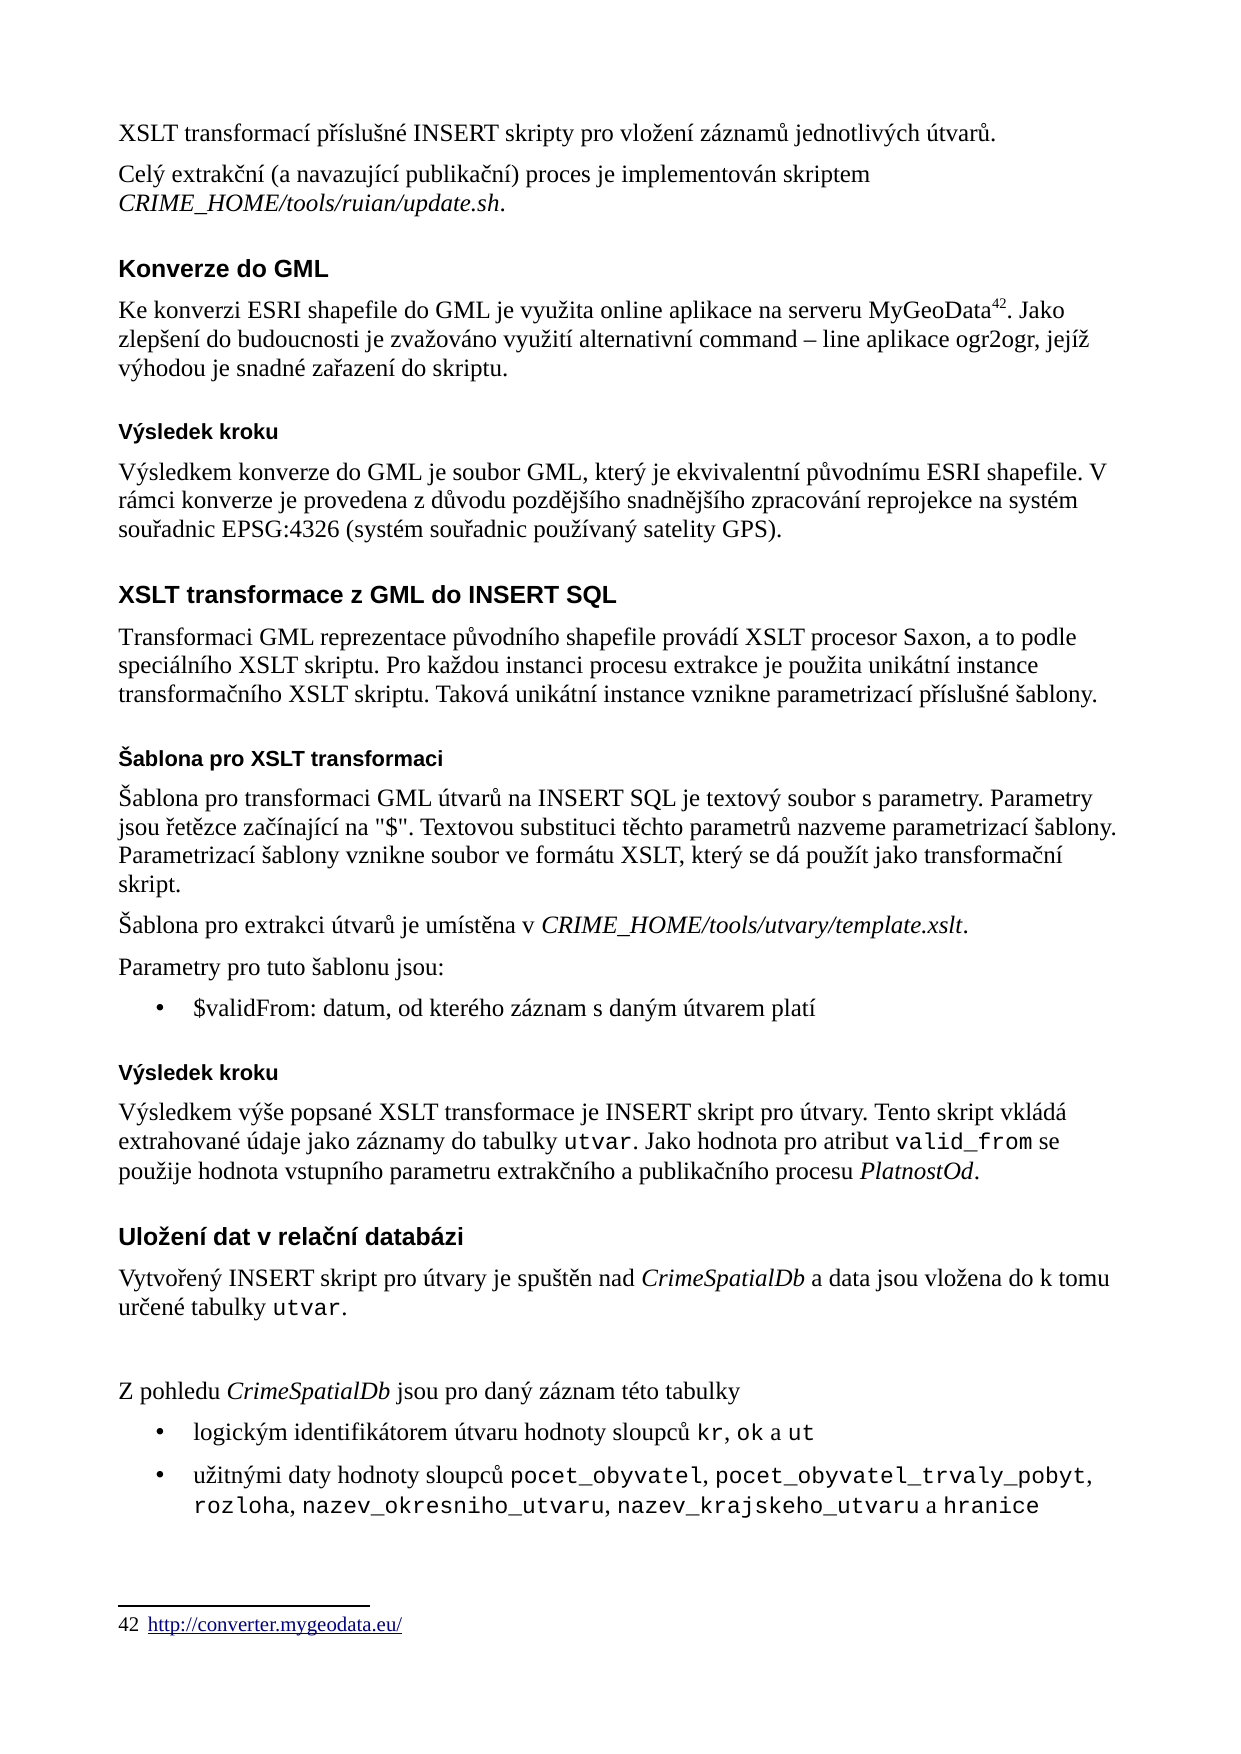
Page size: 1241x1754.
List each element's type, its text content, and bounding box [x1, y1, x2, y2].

list $validFrom: datum, od kterého záznam s daným útvarem platí [156, 993, 1122, 1022]
subtitle Šablona pro XSLT transformaci [118, 745, 1122, 771]
text Vytvořený INSERT skript pro útvary je spuštěn nad CrimeSpatialDb a data jsou vložena do k tomu určené tabulky utvar. [118, 1263, 1122, 1322]
subtitle Výsledek kroku [118, 419, 1122, 444]
subtitle Uložení dat v relační databázi [118, 1222, 1122, 1251]
text Parametry pro tuto šablonu jsou: [118, 952, 1122, 981]
text Celý extrakční (a navazující publikační) proces je implementován skriptem CRIME_HOME/tools/ruian/update.sh. [118, 159, 1122, 217]
text Z pohledu CrimeSpatialDb jsou pro daný záznam této tabulky [118, 1376, 1122, 1405]
list užitnými daty hodnoty sloupců pocet_obyvatel, pocet_obyvatel_trvaly_pobyt, rozloha, nazev_okresniho_utvaru, nazev_krajskeho_utvaru a hranice [156, 1460, 1122, 1520]
text XSLT transformací příslušné INSERT skripty pro vložení záznamů jednotlivých útvarů. [118, 118, 1122, 147]
text Transformaci GML reprezentace původního shapefile provádí XSLT procesor Saxon, a to podle speciálního XSLT skriptu. Pro každou instanci procesu extrakce je použita unikátní instance transformačního XSLT skriptu. Taková unikátní instance vznikne parametrizací příslušné šablony. [118, 622, 1122, 708]
list logickým identifikátorem útvaru hodnoty sloupců kr, ok a ut [156, 1417, 1122, 1447]
text Ke konverzi ESRI shapefile do GML je využita online aplikace na serveru MyGeoData. Jako zlepšení do budoucnosti je zvažováno využití alternativní command – line aplikace ogr2ogr, jejíž výhodou je snadné zařazení do skriptu. [118, 295, 1122, 382]
text Šablona pro extrakci útvarů je umístěna v CRIME_HOME/tools/utvary/template.xslt. [118, 911, 1122, 939]
subtitle XSLT transformace z GML do INSERT SQL [118, 581, 1122, 609]
subtitle Konverze do GML [118, 254, 1122, 283]
text http://converter.mygeodata.eu/ [118, 1612, 1122, 1636]
subtitle Výsledek kroku [118, 1059, 1122, 1084]
text Výsledkem konverze do GML je soubor GML, který je ekvivalentní původnímu ESRI shapefile. V rámci konverze je provedena z důvodu pozdějšího snadnějšího zpracování reprojekce na systém souřadnic EPSG:4326 (systém souřadnic používaný satelity GPS). [118, 457, 1122, 543]
text Šablona pro transformaci GML útvarů na INSERT SQL je textový soubor s parametry. Parametry jsou řetězce začínající na "$". Textovou substituci těchto parametrů nazveme parametrizací šablony. Parametrizací šablony vznikne soubor ve formátu XSLT, který se dá použít jako transformační skript. [118, 783, 1122, 898]
text Výsledkem výše popsané XSLT transformace je INSERT skript pro útvary. Tento skript vkládá extrahované údaje jako záznamy do tabulky utvar. Jako hodnota pro atribut valid_from se použije hodnota vstupního parametru extrakčního a publikačního procesu PlatnostOd. [118, 1097, 1122, 1185]
